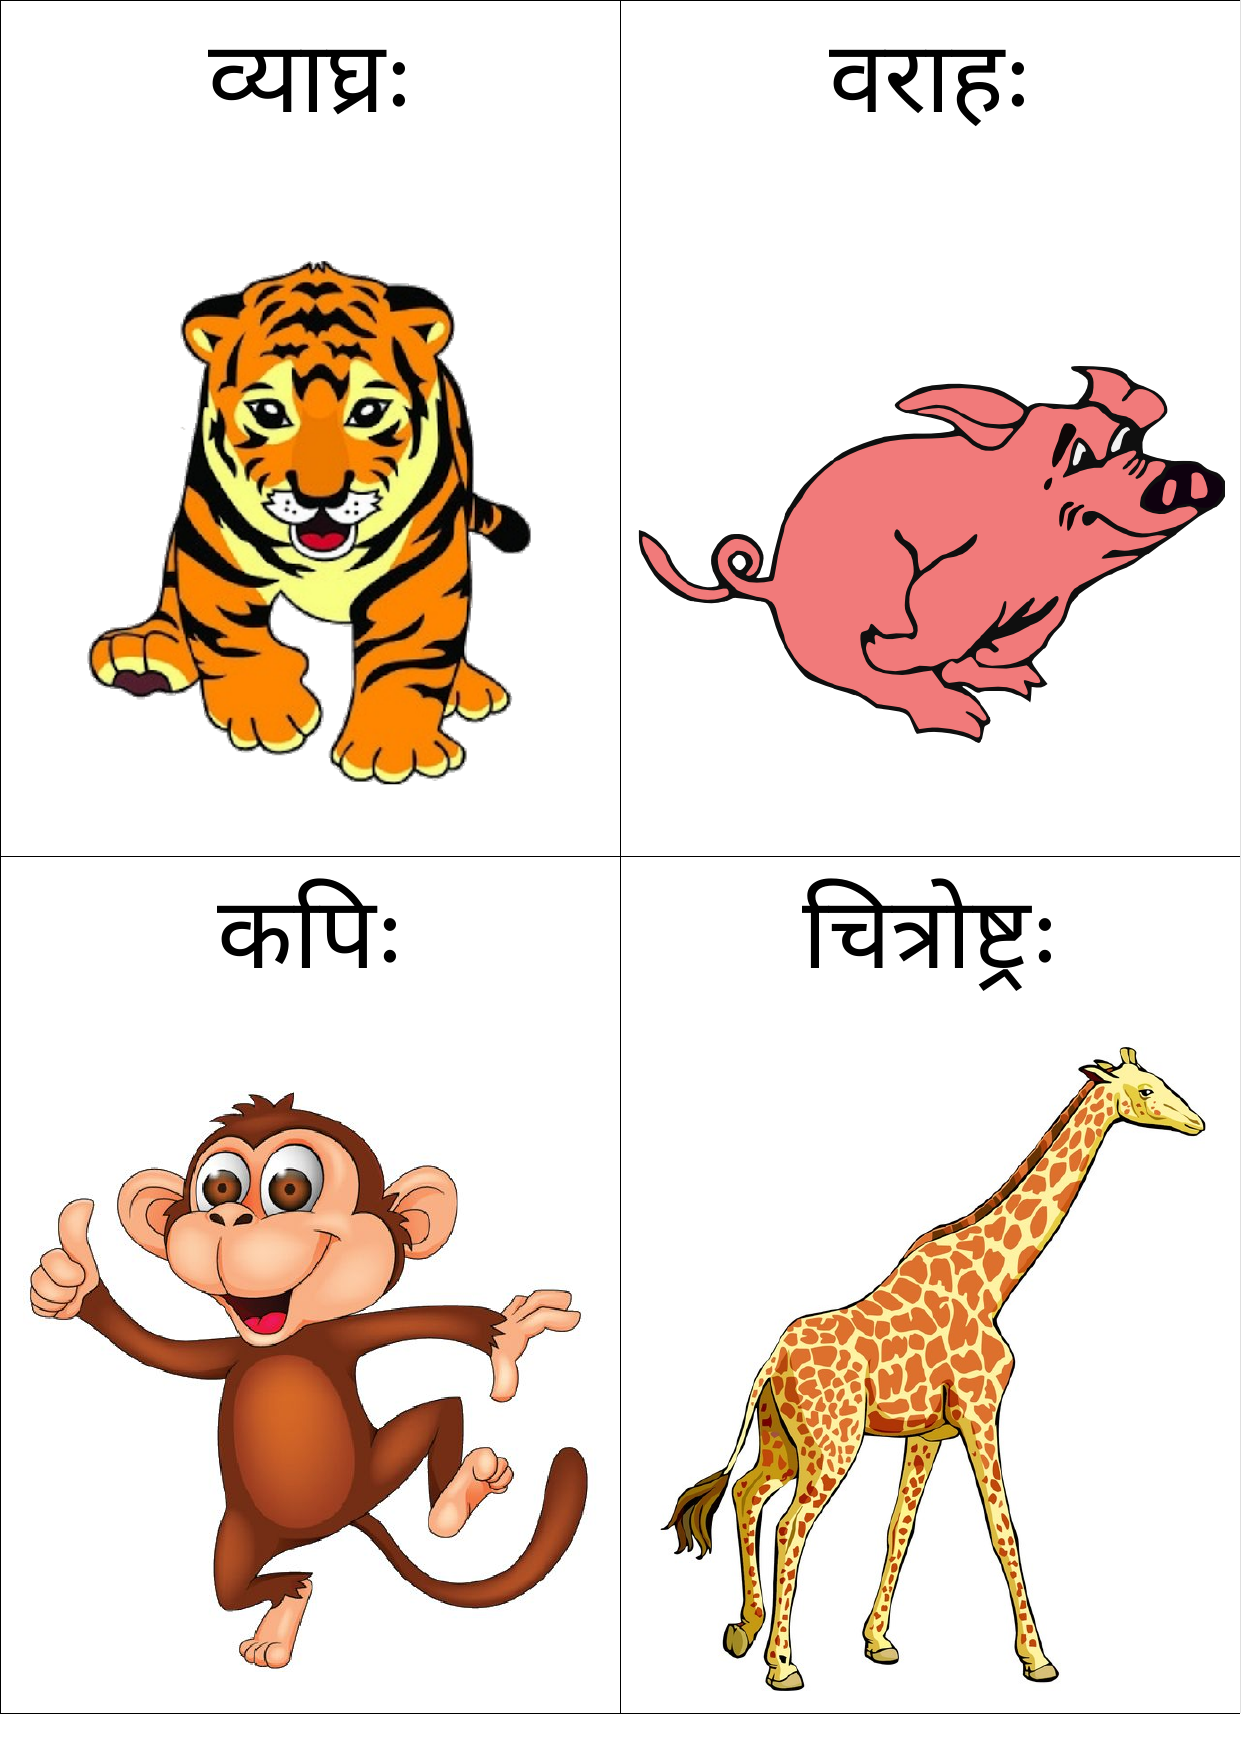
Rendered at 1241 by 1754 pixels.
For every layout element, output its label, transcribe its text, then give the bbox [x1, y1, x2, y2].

picture [660, 1047, 1206, 1691]
picture [638, 366, 1225, 743]
picture [43, 256, 573, 787]
table_cell व्याघ्रः [1, 1, 620, 856]
table_cell कपिः [1, 857, 620, 1712]
table_cell चित्रोष्ट्रः [621, 857, 1240, 1712]
table_cell वराहः [621, 1, 1240, 856]
picture [23, 1091, 603, 1672]
